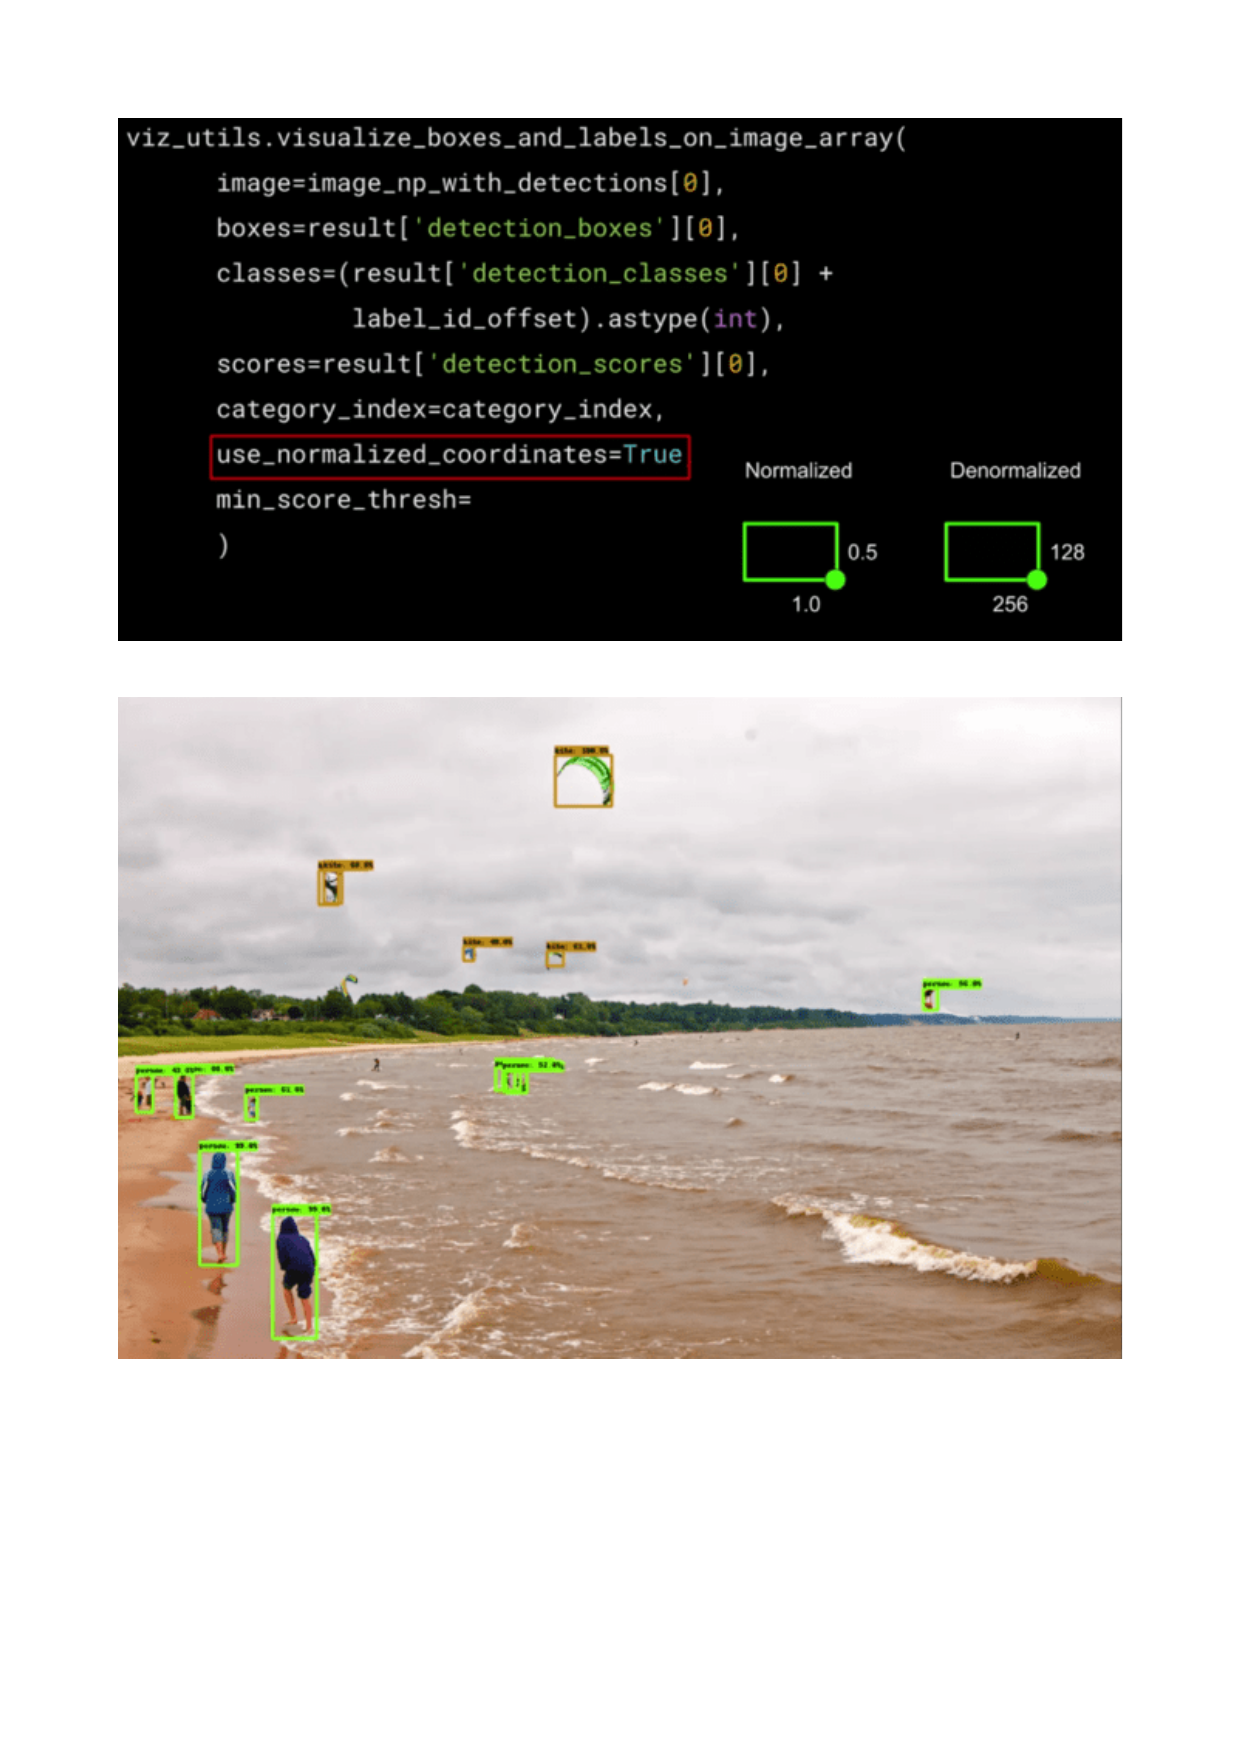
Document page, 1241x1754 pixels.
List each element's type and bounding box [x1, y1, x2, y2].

picture [118, 118, 1123, 641]
picture [118, 697, 1123, 1359]
